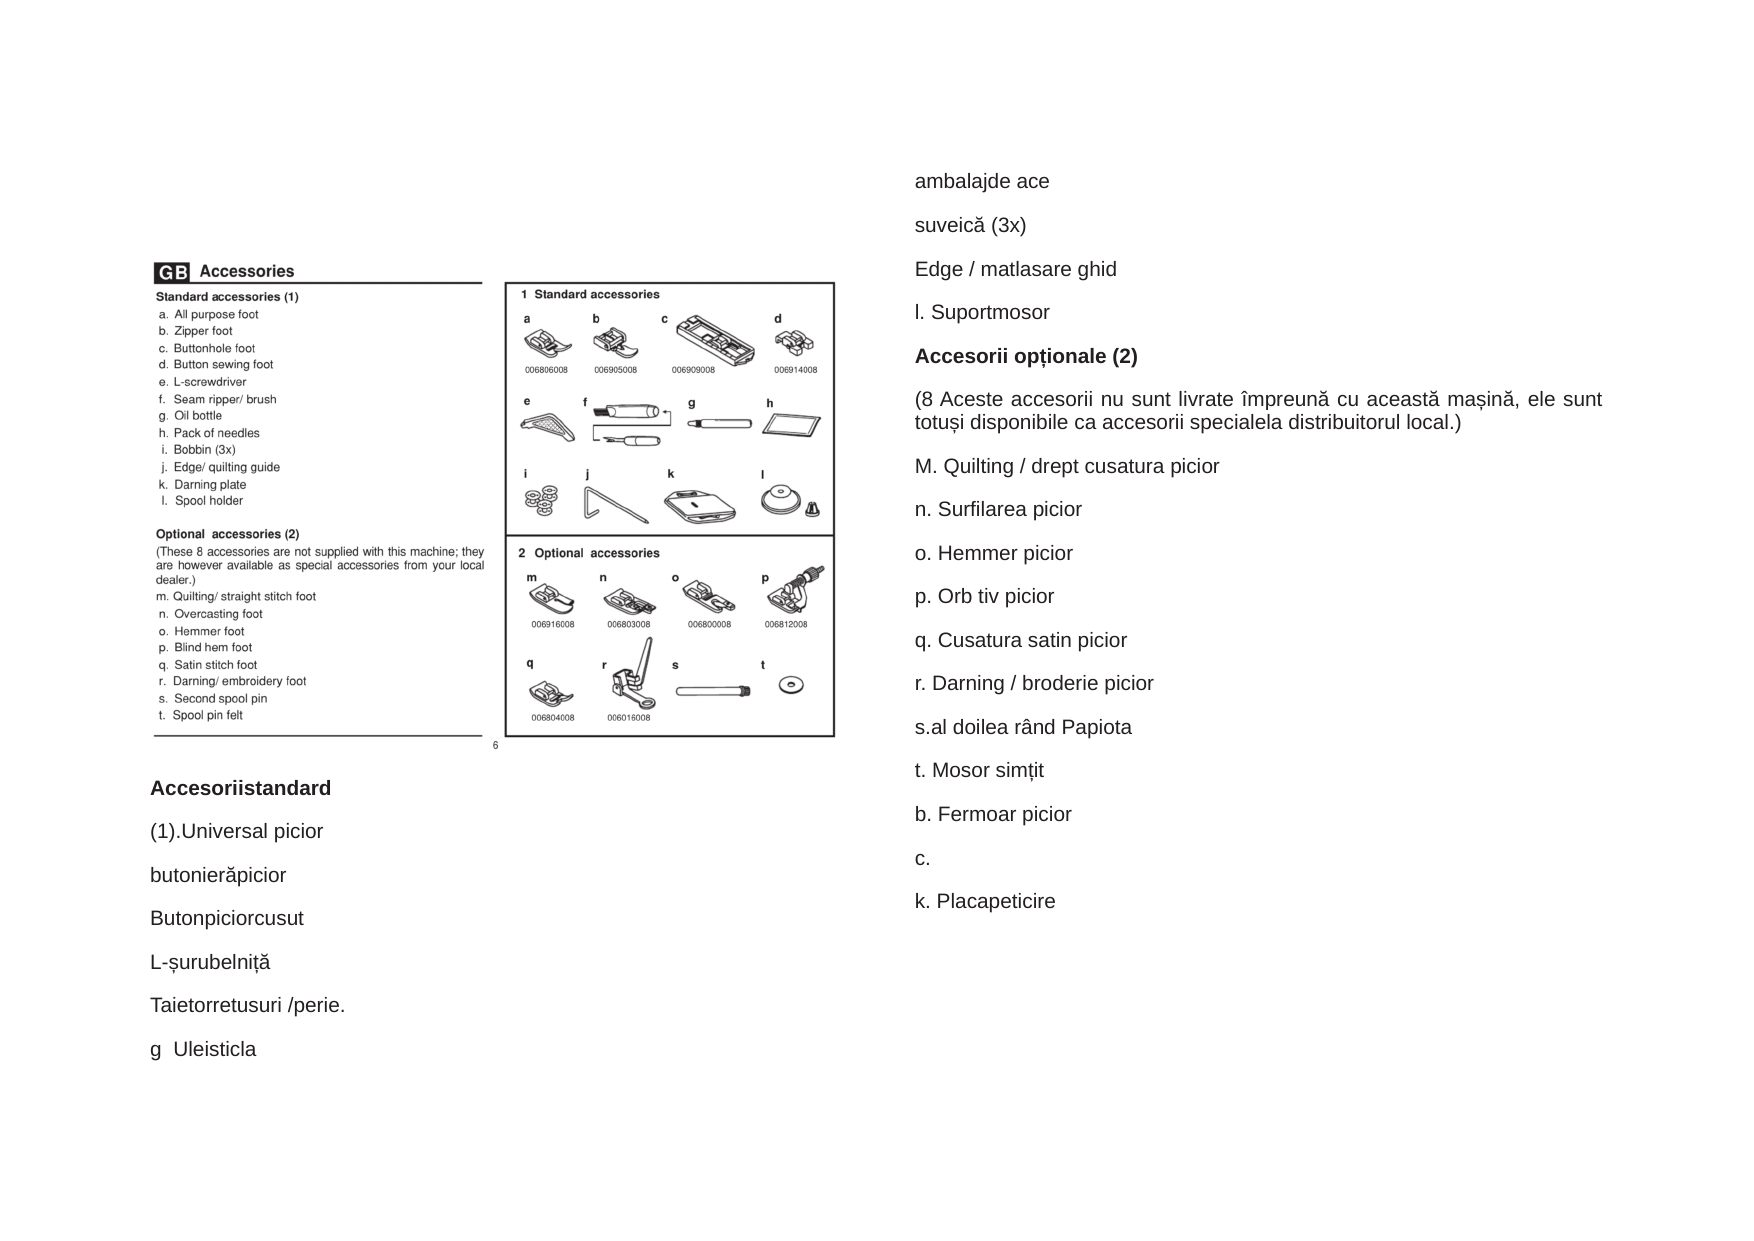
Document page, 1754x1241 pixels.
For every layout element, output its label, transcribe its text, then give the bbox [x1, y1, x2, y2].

text GB [150, 217, 839, 239]
text Taietorretusuri /perie. [150, 994, 839, 1017]
text g Uleisticla [150, 1038, 839, 1061]
text Accesorii opționale (2) [914, 345, 1604, 368]
text L-șurubelniță [150, 951, 839, 974]
text o. Hemmer picior [914, 542, 1604, 565]
text ambalajde ace [914, 171, 1604, 193]
text Accesoriistandard [150, 777, 839, 799]
text n. Surfilarea picior [914, 498, 1604, 521]
text r. Darning / broderie picior [914, 673, 1604, 695]
text (1).Universal picior [150, 820, 839, 843]
text butonierăpicior [150, 864, 839, 887]
text suveică (3x) [914, 214, 1604, 237]
text M. Quilting / drept cusatura picior [914, 455, 1604, 478]
text Edge / matlasare ghid [914, 258, 1604, 281]
text l. Suportmosor [914, 301, 1604, 324]
text q. Cusatura satin picior [914, 629, 1604, 652]
text t. Mosor simțit [914, 760, 1604, 782]
text Butonpiciorcusut [150, 907, 839, 930]
picture [150, 260, 839, 756]
text c. [914, 847, 1604, 869]
text k. Placapeticire [914, 890, 1604, 913]
text b. Fermoar picior [914, 803, 1604, 826]
text s.al doilea rând Papiota [914, 716, 1604, 739]
text p. Orb tiv picior [914, 586, 1604, 608]
text (8 Aceste accesorii nu sunt livrate împreună cu această mașină, ele sunt totuși disponibile ca accesorii specialela distribuitorul local.) [914, 388, 1604, 434]
